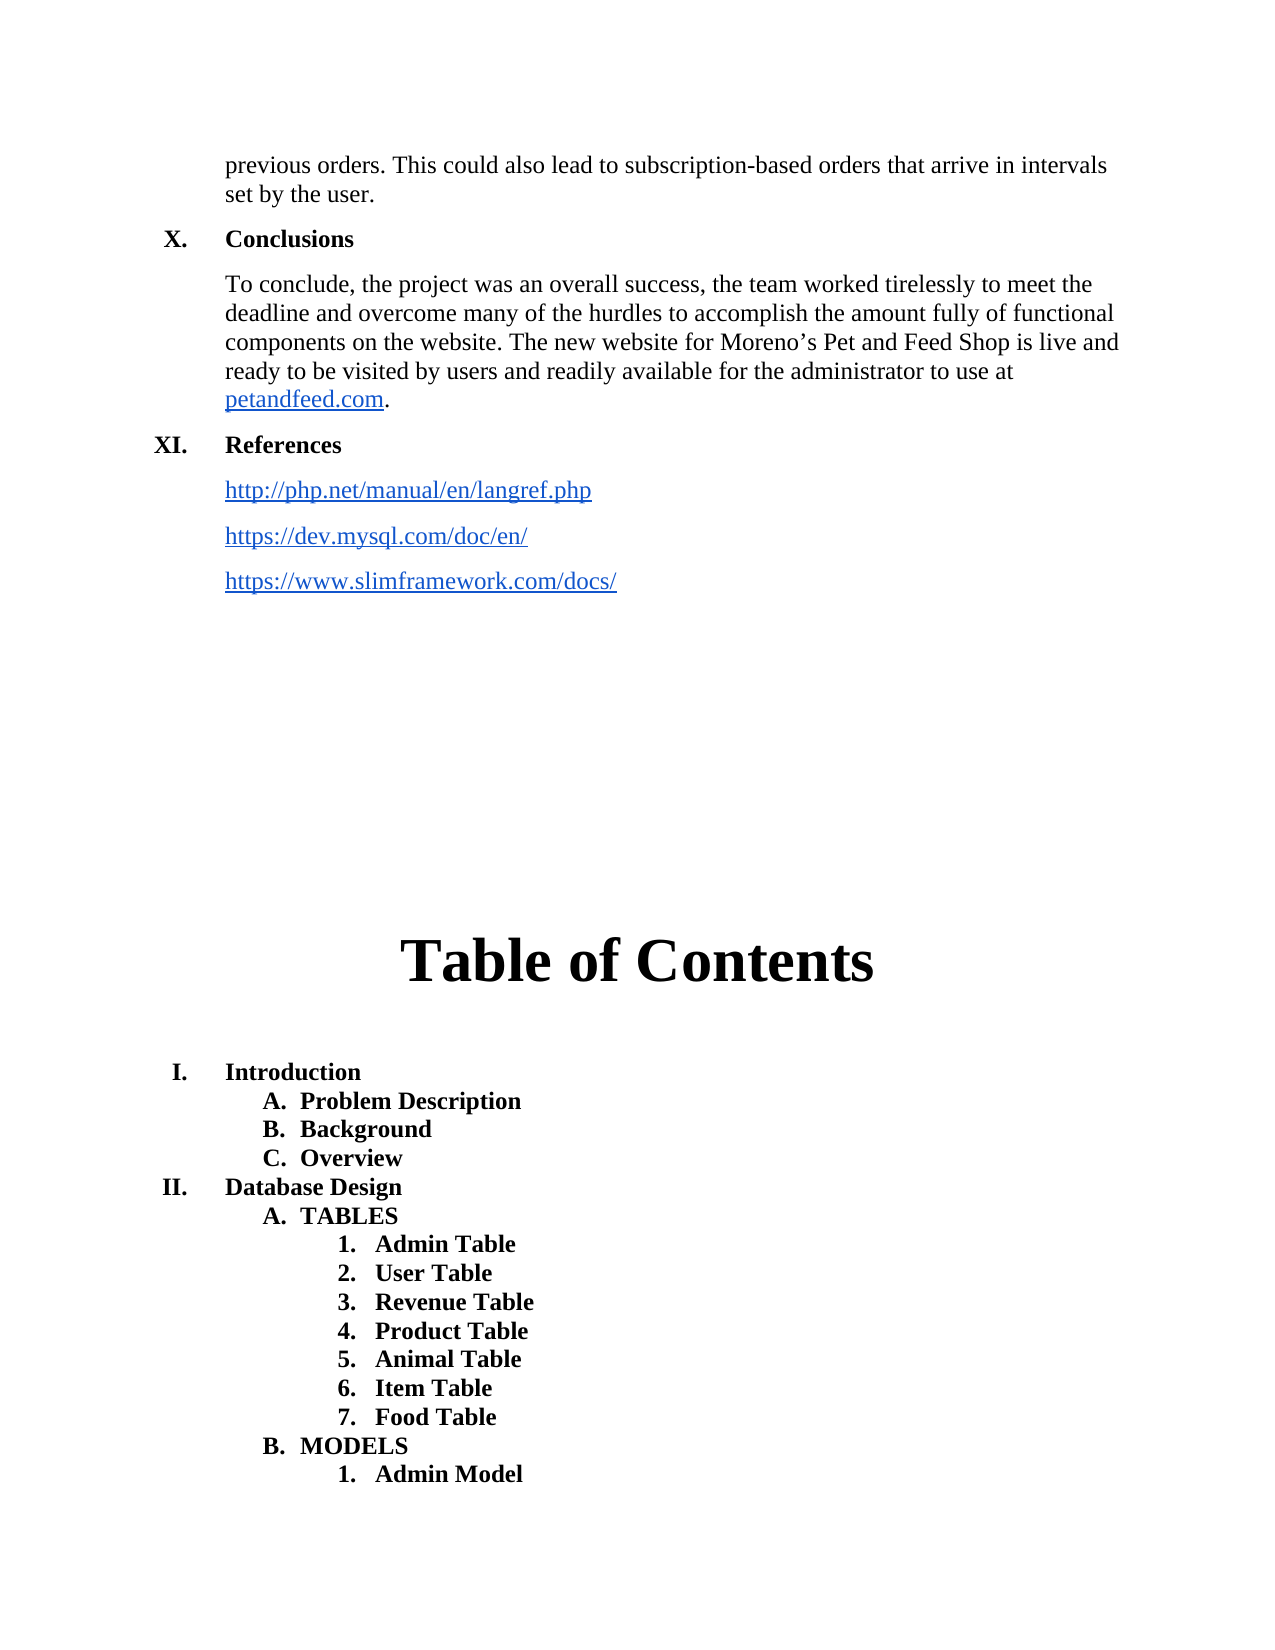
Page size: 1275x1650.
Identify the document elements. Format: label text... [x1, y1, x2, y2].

list Animal Table [337, 1344, 1125, 1373]
list References [187, 430, 1125, 459]
list Background [262, 1114, 1125, 1143]
list Item Table [337, 1373, 1125, 1402]
text Table of Contents [150, 923, 1125, 995]
text https://dev.mysql.com/doc/en/ [150, 521, 1125, 549]
list Introduction [187, 1057, 1125, 1086]
list Problem Description [262, 1086, 1125, 1114]
list Admin Table [337, 1229, 1125, 1258]
list Product Table [337, 1316, 1125, 1344]
list Admin Model [337, 1459, 1125, 1488]
list Revenue Table [337, 1287, 1125, 1316]
text To conclude, the project was an overall success, the team worked tirelessly to meet the deadline and overcome many of the hurdles to accomplish the amount fully of functional components on the website. The new website for Moreno’s Pet and Feed Shop is live and ready to be visited by users and readily available for the administrator to use at petandfeed.com. [225, 269, 1125, 413]
text http://php.net/manual/en/langref.php [150, 475, 1125, 504]
list User Table [337, 1258, 1125, 1287]
list Overview [262, 1143, 1125, 1172]
list MODELS [262, 1431, 1125, 1459]
list Conclusions [187, 224, 1125, 253]
list Food Table [337, 1402, 1125, 1431]
text https://www.slimframework.com/docs/ [150, 566, 1125, 595]
list Database Design [187, 1172, 1125, 1201]
text previous orders. This could also lead to subscription-based orders that arrive in intervals set by the user. [225, 150, 1125, 207]
list TABLES [262, 1201, 1125, 1229]
